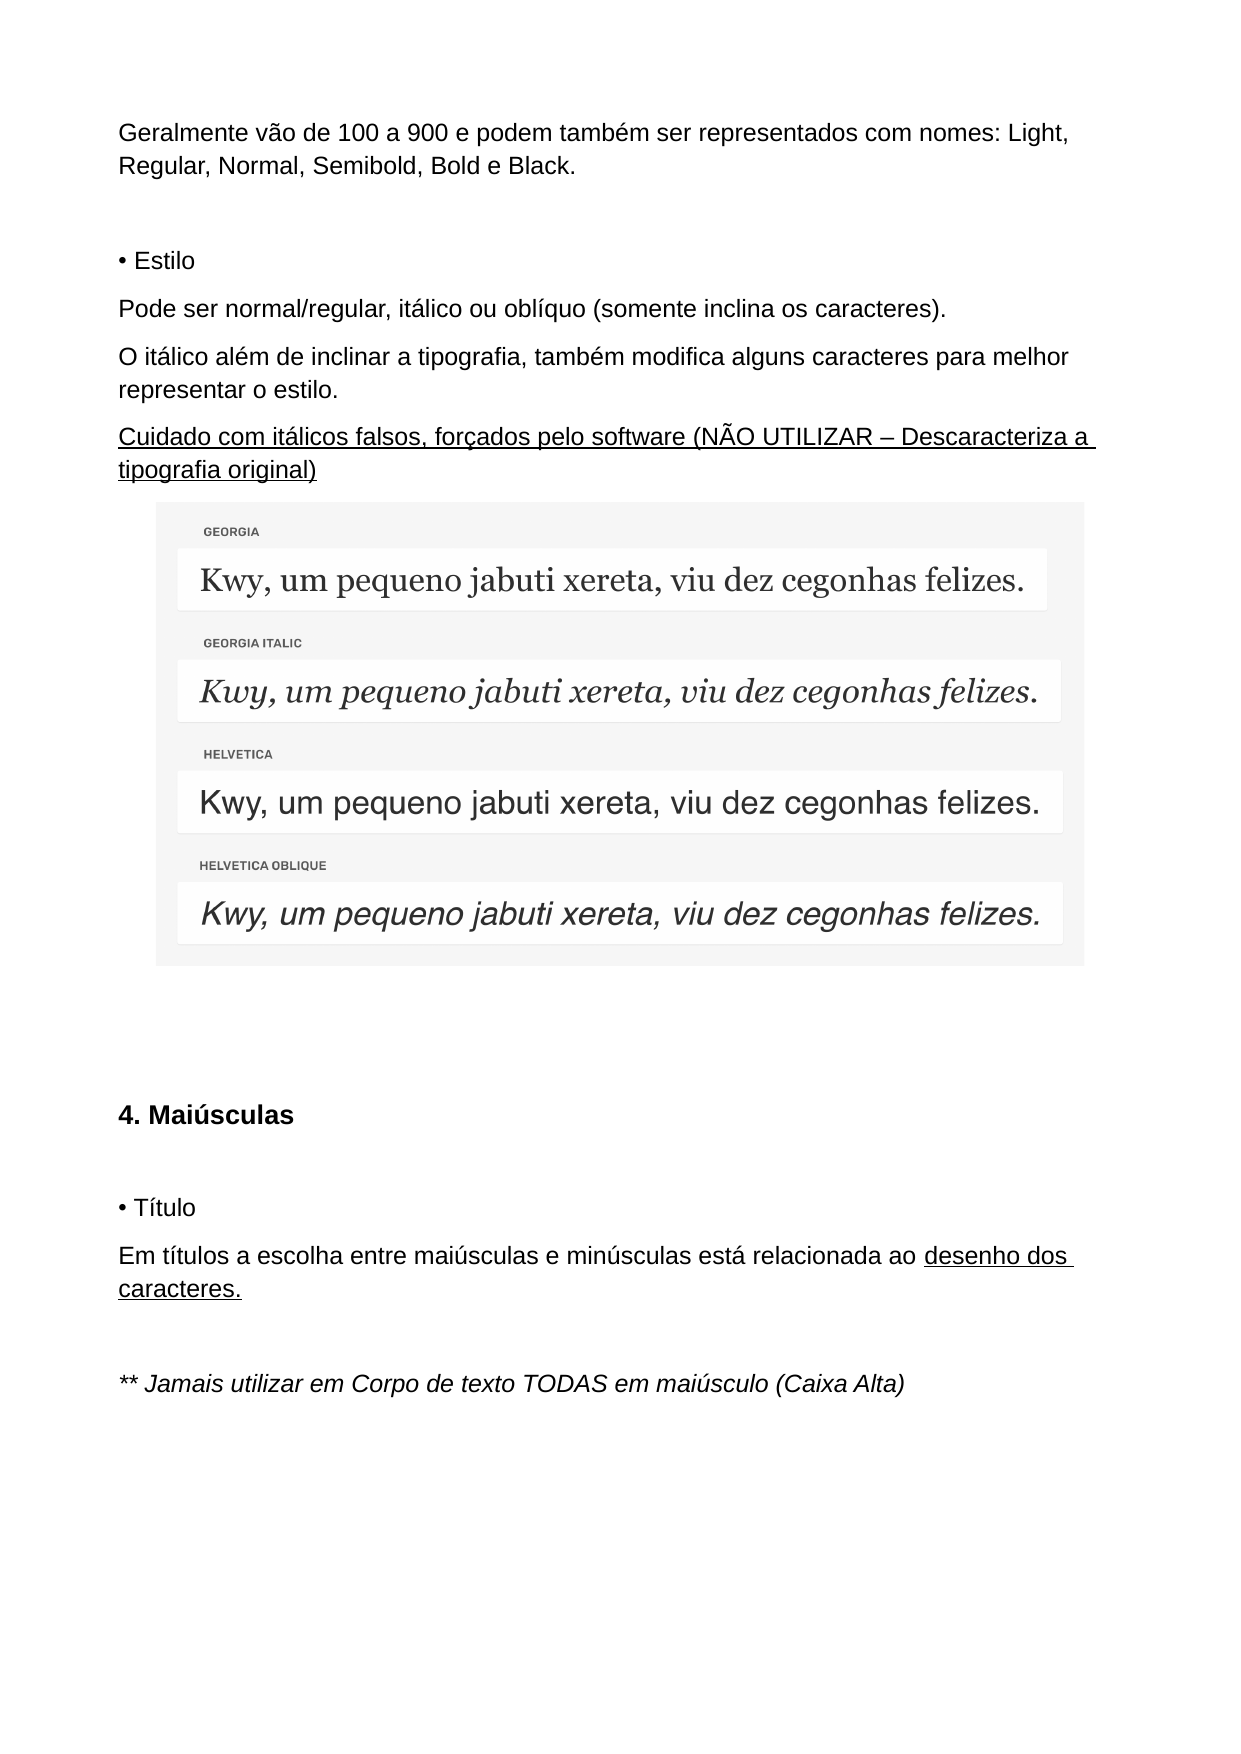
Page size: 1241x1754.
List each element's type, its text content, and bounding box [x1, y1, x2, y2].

list Título [118, 1193, 1122, 1222]
list O itálico além de inclinar a tipografia, também modifica alguns caracteres para melhor representar o estilo. [118, 342, 1122, 403]
subtitle 4. Maiúsculas [118, 1099, 1122, 1130]
list Geralmente vão de 100 a 900 e podem também ser representados com nomes: Light, Regular, Normal, Semibold, Bold e Black. [118, 118, 1122, 180]
picture [155, 502, 1085, 966]
list Cuidado com itálicos falsos, forçados pelo software (NÃO UTILIZAR – Descaracteriza a tipografia original) [118, 422, 1122, 484]
list Pode ser normal/regular, itálico ou oblíquo (somente inclina os caracteres). [118, 294, 1122, 323]
text ** Jamais utilizar em Corpo de texto TODAS em maiúsculo (Caixa Alta) [118, 1369, 1122, 1398]
list Em títulos a escolha entre maiúsculas e minúsculas está relacionada ao desenho dos caracteres. [118, 1241, 1122, 1303]
list Estilo [118, 246, 1122, 275]
